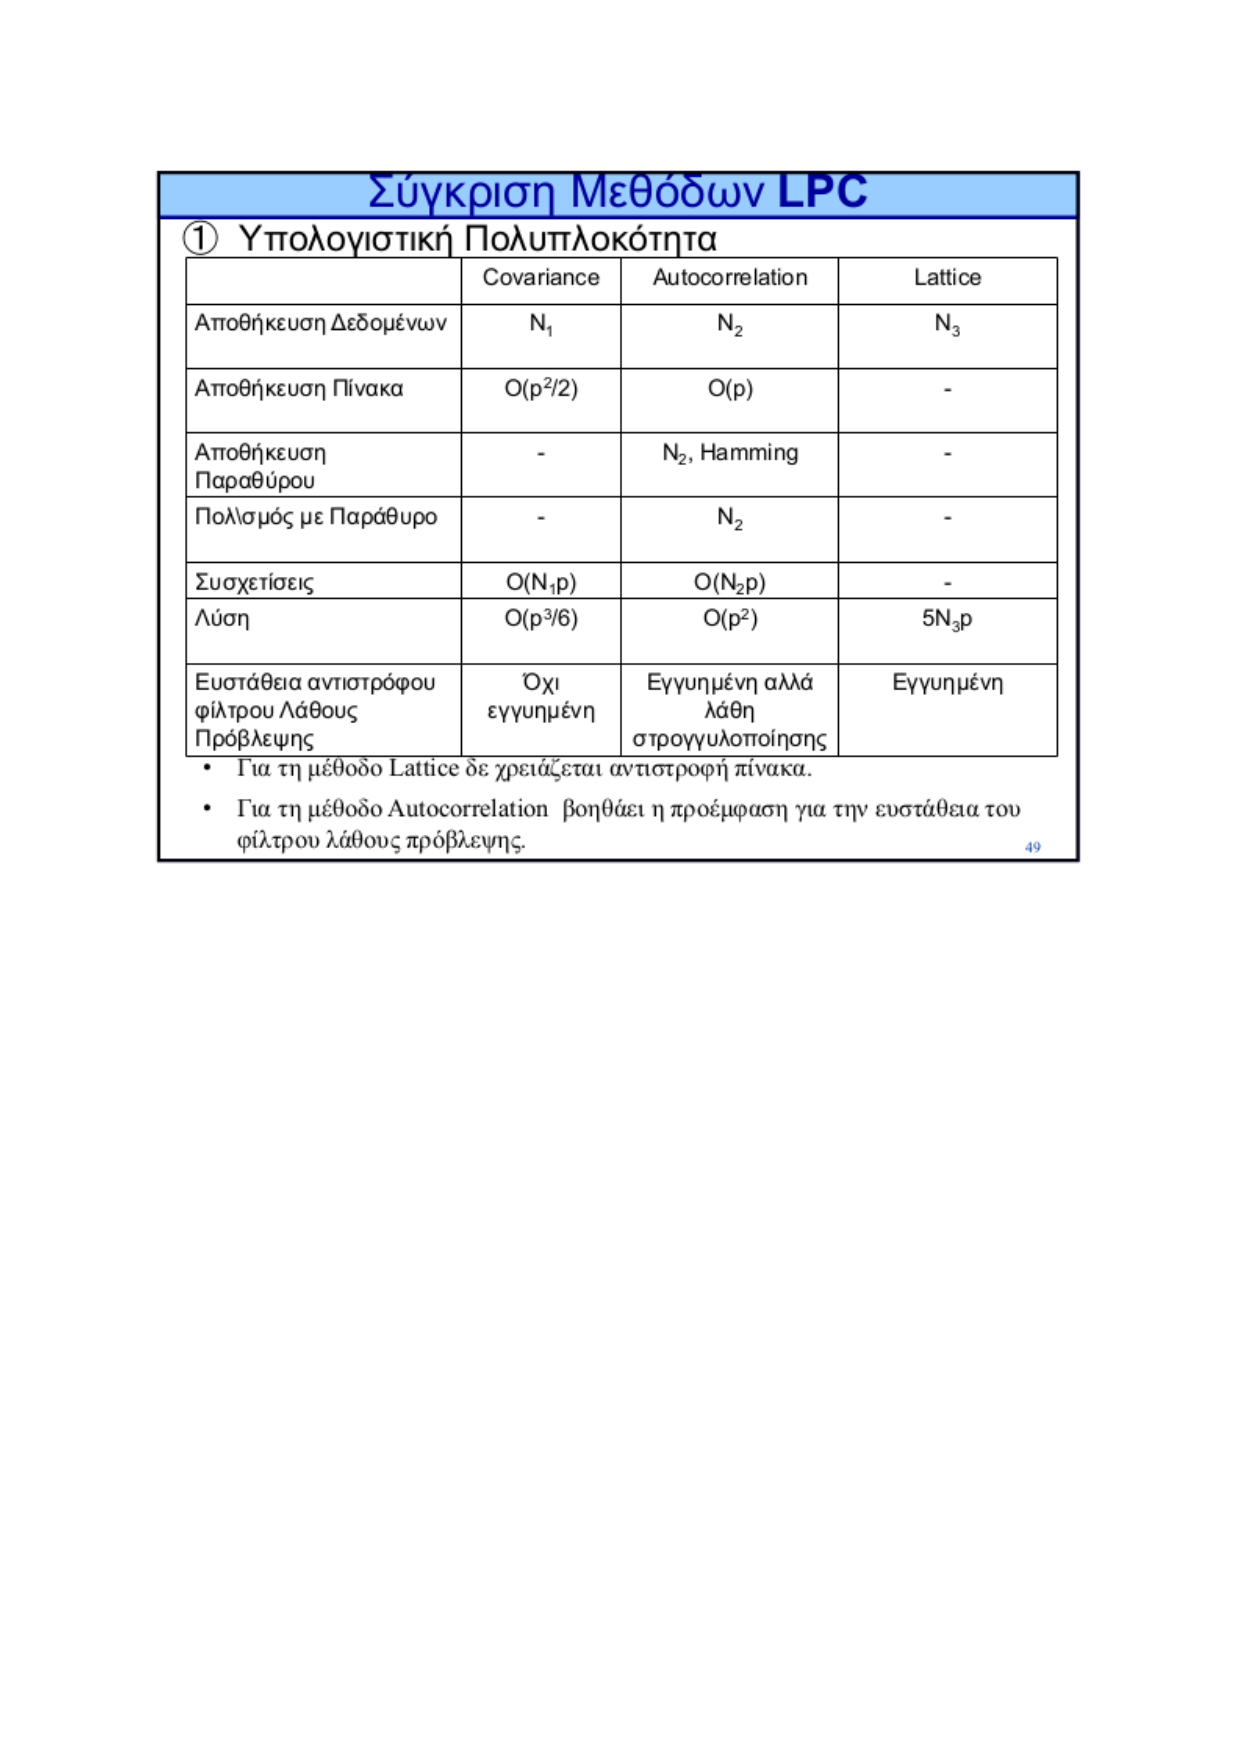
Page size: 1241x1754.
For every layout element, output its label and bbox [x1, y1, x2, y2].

picture [145, 118, 1096, 873]
